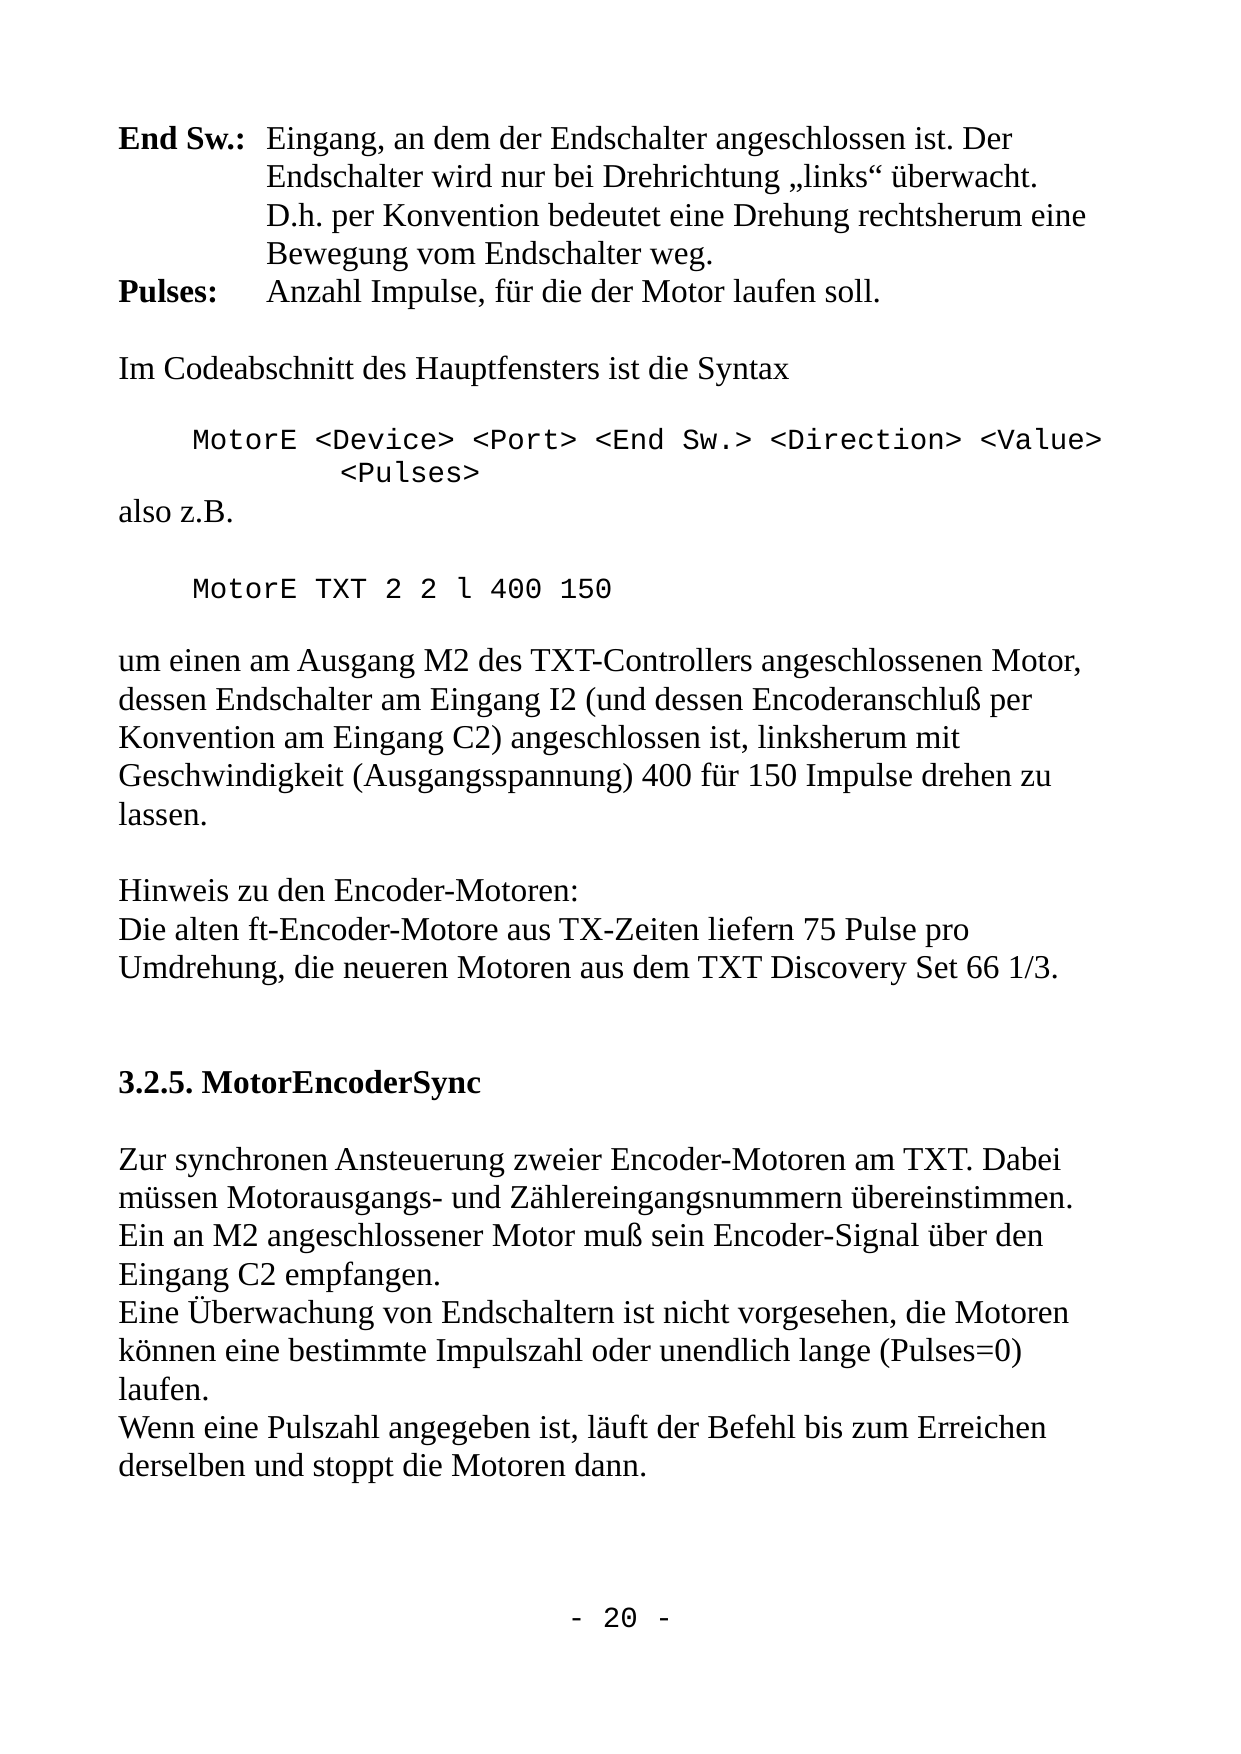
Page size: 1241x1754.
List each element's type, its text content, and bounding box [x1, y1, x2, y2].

text Hinweis zu den Encoder-Motoren: [118, 870, 1122, 909]
text Eine Überwachung von Endschaltern ist nicht vorgesehen, die Motoren können eine bestimmte Impulszahl oder unendlich lange (Pulses=0) laufen. [118, 1292, 1122, 1407]
text Die alten ft-Encoder-Motore aus TX-Zeiten liefern 75 Pulse pro Umdrehung, die neueren Motoren aus dem TXT Discovery Set 66 1/3. [118, 909, 1122, 985]
text Zur synchronen Ansteuerung zweier Encoder-Motoren am TXT. Dabei müssen Motorausgangs- und Zählereingangsnummern übereinstimmen. Ein an M2 angeschlossener Motor muß sein Encoder-Signal über den Eingang C2 empfangen. [118, 1139, 1122, 1292]
text End Sw.: Eingang, an dem der Endschalter angeschlossen ist. Der Endschalter wird nur bei Drehrichtung „links“ überwacht. [118, 118, 1122, 195]
text D.h. per Konvention bedeutet eine Drehung rechtsherum eine Bewegung vom Endschalter weg. [118, 195, 1122, 271]
text MotorE <Device> <Port> <End Sw.> <Direction> <Value> <Pulses> [118, 425, 1122, 491]
text 3.2.5. MotorEncoderSync [118, 1062, 1122, 1100]
text MotorE TXT 2 2 l 400 150 [118, 567, 1122, 607]
text Wenn eine Pulszahl angegeben ist, läuft der Befehl bis zum Erreichen derselben und stoppt die Motoren dann. [118, 1407, 1122, 1484]
text Im Codeabschnitt des Hauptfensters ist die Syntax [118, 348, 1122, 386]
text Pulses: Anzahl Impulse, für die der Motor laufen soll. [118, 271, 1122, 310]
text um einen am Ausgang M2 des TXT-Controllers angeschlossenen Motor, dessen Endschalter am Eingang I2 (und dessen Encoderanschluß per Konvention am Eingang C2) angeschlossen ist, linksherum mit Geschwindigkeit (Ausgangsspannung) 400 für 150 Impulse drehen zu lassen. [118, 640, 1122, 832]
text also z.B. [118, 491, 1122, 529]
